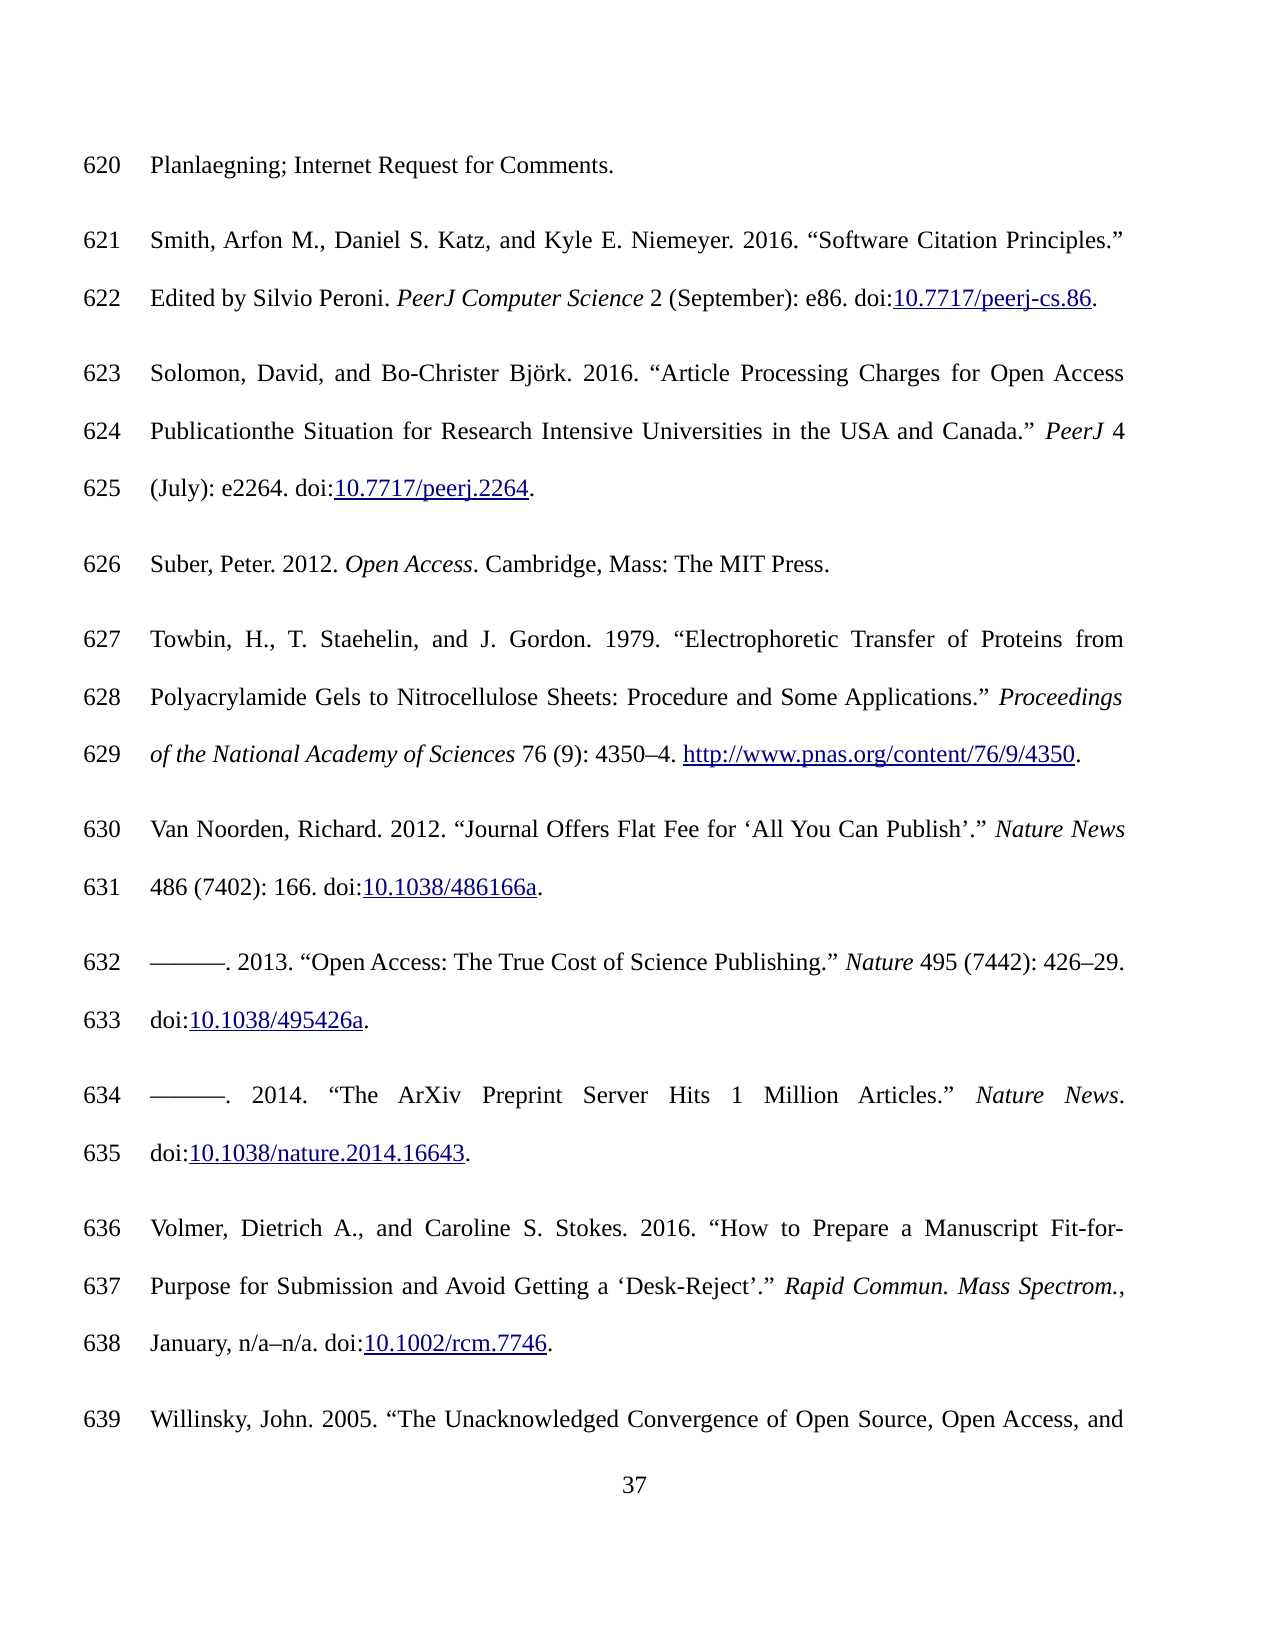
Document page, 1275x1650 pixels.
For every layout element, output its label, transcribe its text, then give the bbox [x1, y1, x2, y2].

text Smith, Arfon M., Daniel S. Katz, and Kyle E. Niemeyer. 2016. “Software Citation Principles.” Edited by Silvio Peroni. PeerJ Computer Science 2 (September): e86. doi:10.7717/peerj-cs.86. [150, 225, 1125, 312]
text Suber, Peter. 2012. Open Access. Cambridge, Mass: The MIT Press. [150, 549, 1125, 577]
text Solomon, David, and Bo-Christer Björk. 2016. “Article Processing Charges for Open Access Publicationthe Situation for Research Intensive Universities in the USA and Canada.” PeerJ 4 (July): e2264. doi:10.7717/peerj.2264. [150, 358, 1125, 502]
text Willinsky, John. 2005. “The Unacknowledged Convergence of Open Source, Open Access, and [150, 1404, 1125, 1432]
text Towbin, H., T. Staehelin, and J. Gordon. 1979. “Electrophoretic Transfer of Proteins from Polyacrylamide Gels to Nitrocellulose Sheets: Procedure and Some Applications.” Proceedings of the National Academy of Sciences 76 (9): 4350–4. http://www.pnas.org/content/76/9/4350. [150, 624, 1125, 768]
text Planlaegning; Internet Request for Comments. [150, 150, 1125, 179]
text ———. 2013. “Open Access: The True Cost of Science Publishing.” Nature 495 (7442): 426–29. doi:10.1038/495426a. [150, 947, 1125, 1034]
text Volmer, Dietrich A., and Caroline S. Stokes. 2016. “How to Prepare a Manuscript Fit-for-Purpose for Submission and Avoid Getting a ‘Desk-Reject’.” Rapid Commun. Mass Spectrom., January, n/a–n/a. doi:10.1002/rcm.7746. [150, 1213, 1125, 1357]
text Van Noorden, Richard. 2012. “Journal Offers Flat Fee for ‘All You Can Publish’.” Nature News 486 (7402): 166. doi:10.1038/486166a. [150, 814, 1125, 901]
text ———. 2014. “The ArXiv Preprint Server Hits 1 Million Articles.” Nature News. doi:10.1038/nature.2014.16643. [150, 1080, 1125, 1167]
